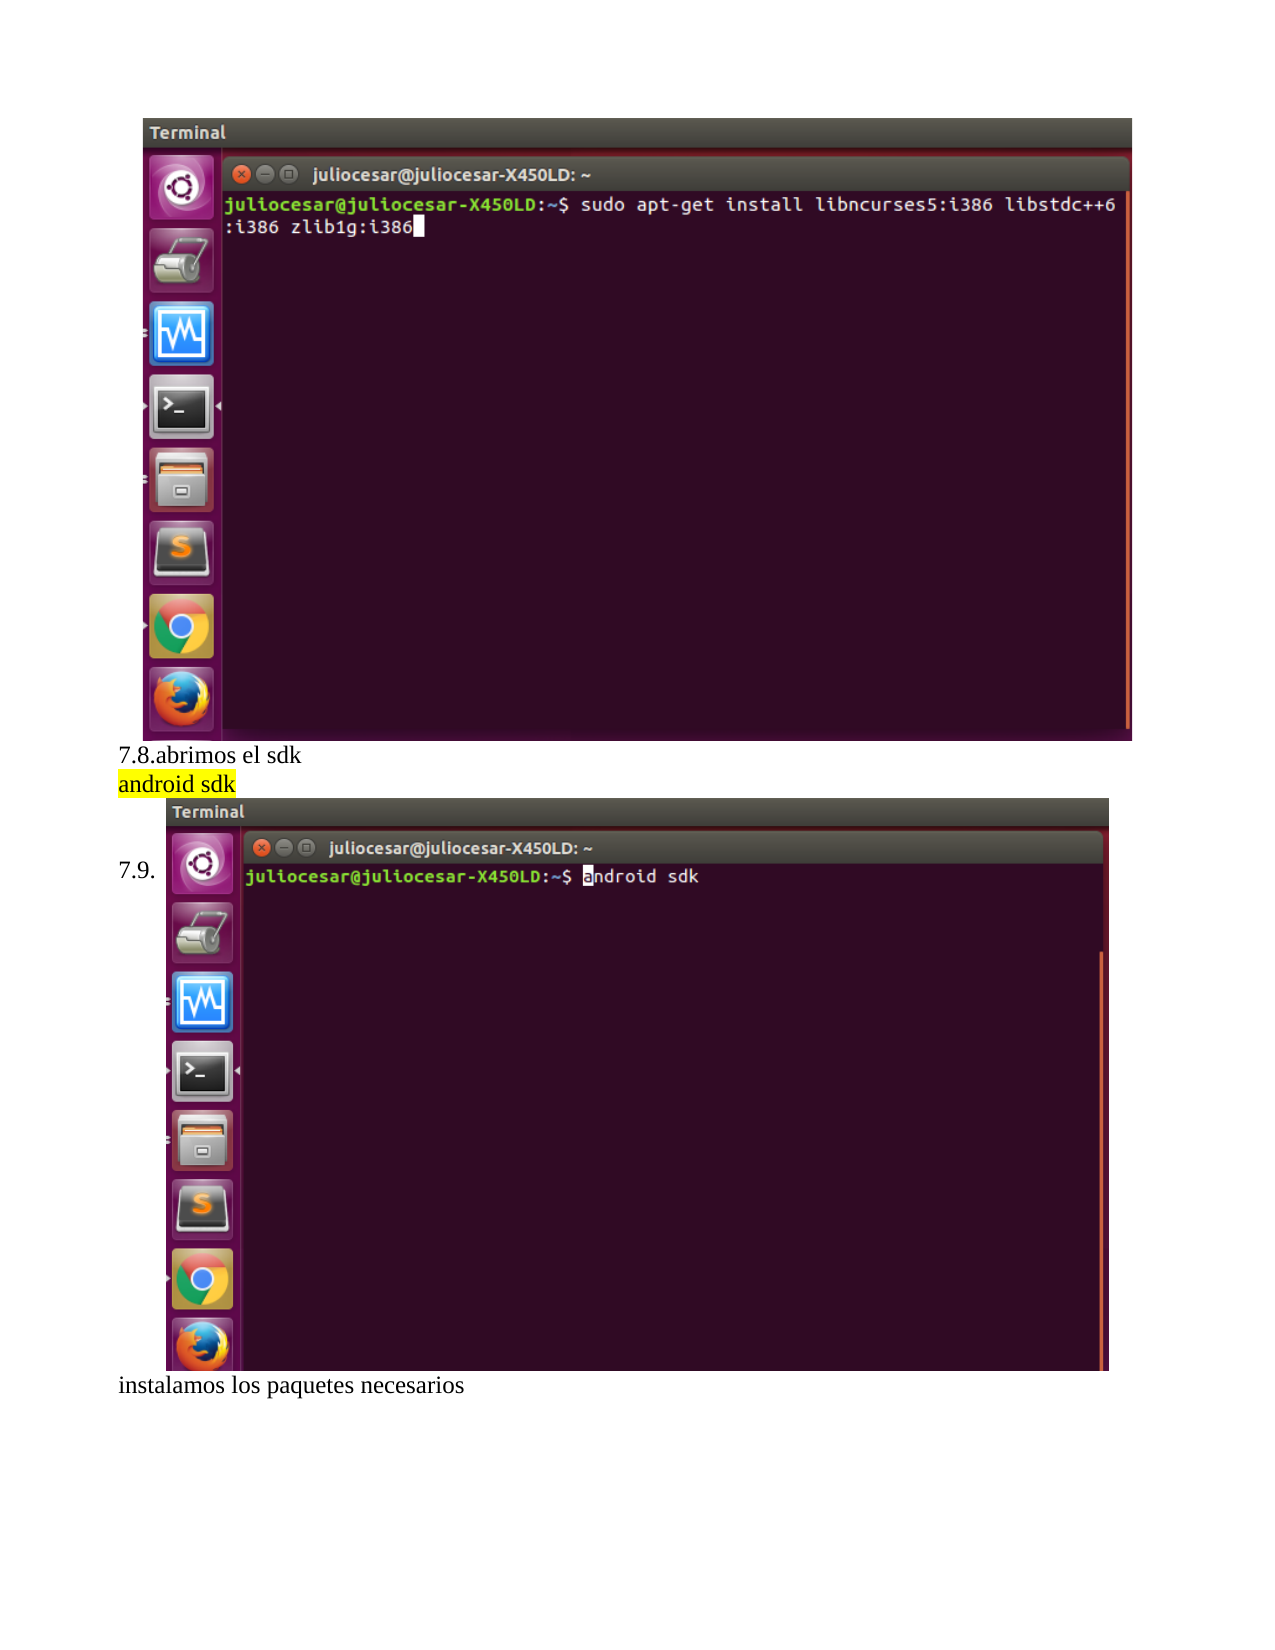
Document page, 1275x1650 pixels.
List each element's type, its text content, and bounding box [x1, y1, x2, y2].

text android sdk [118, 769, 1157, 798]
list abrimos el sdk [118, 147, 1157, 769]
list instalamos los paquetes necesarios [118, 856, 1157, 1399]
